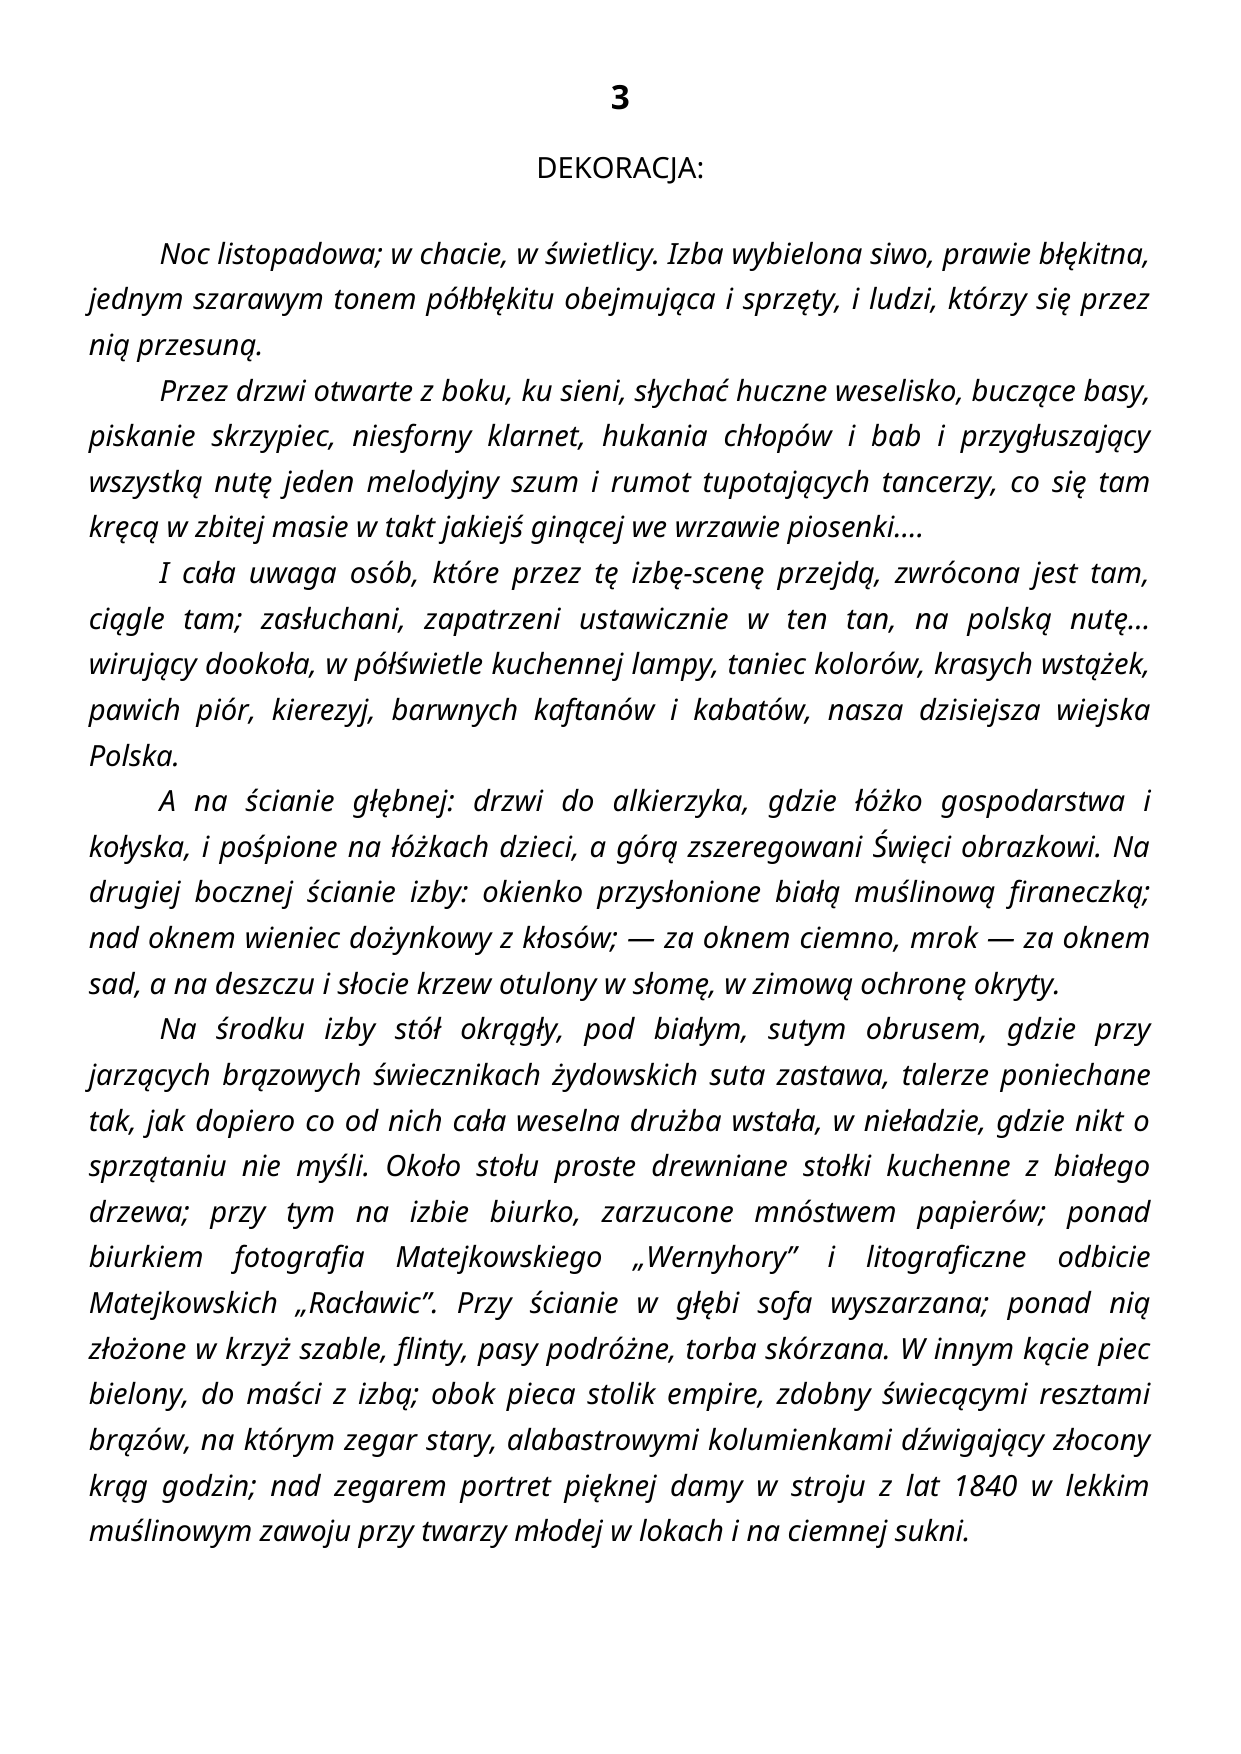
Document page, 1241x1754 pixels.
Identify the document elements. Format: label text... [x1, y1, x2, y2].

text Na środku izby stół okrągły, pod białym, sutym obrusem, gdzie przy jarzących brązowych świecznikach żydowskich suta zastawa, talerze poniechane tak, jak dopiero co od nich cała weselna drużba wstała, w nieładzie, gdzie nikt o sprzątaniu nie myśli. Około stołu proste drewniane stołki kuchenne z białego drzewa; przy tym na izbie biurko, zarzucone mnóstwem papierów; ponad biurkiem fotografia Matejkowskiego „Wernyhory” i litograficzne odbicie Matejkowskich „Racławic”. Przy ścianie w głębi sofa wyszarzana; ponad nią złożone w krzyż szable, flinty, pasy podróżne, torba skórzana. W innym kącie piec bielony, do maści z izbą; obok pieca stolik empire, zdobny świecącymi resztami brązów, na którym zegar stary, alabastrowymi kolumienkami dźwigający złocony krąg godzin; nad zegarem portret pięknej damy w stroju z lat 1840 w lekkim muślinowym zawoju przy twarzy młodej w lokach i na ciemnej sukni. [88, 1008, 1152, 1550]
text Noc listopadowa; w chacie, w świetlicy. Izba wybielona siwo, prawie błękitna, jednym szarawym tonem półbłękitu obejmująca i sprzęty, i ludzi, którzy się przez nią przesuną. [88, 233, 1152, 364]
text Przez drzwi otwarte z boku, ku sieni, słychać huczne weselisko, buczące basy, piskanie skrzypiec, niesforny klarnet, hukania chłopów i bab i przygłuszający wszystką nutę jeden melodyjny szum i rumot tupotających tancerzy, co się tam kręcą w zbitej masie w takt jakiejś ginącej we wrzawie piosenki…. [88, 370, 1152, 546]
text DEKORACJA: [88, 148, 1152, 187]
text A na ścianie głębnej: drzwi do alkierzyka, gdzie łóżko gospodarstwa i kołyska, i pośpione na łóżkach dzieci, a górą zszeregowani Święci obrazkowi. Na drugiej bocznej ścianie izby: okienko przysłonione białą muślinową firaneczką; nad oknem wieniec dożynkowy z kłosów; — za oknem ciemno, mrok — za oknem sad, a na deszczu i słocie krzew otulony w słomę, w zimową ochronę okryty. [88, 780, 1152, 1003]
text I cała uwaga osób, które przez tę izbę-scenę przejdą, zwrócona jest tam, ciągle tam; zasłuchani, zapatrzeni ustawicznie w ten tan, na polską nutę… wirujący dookoła, w półświetle kuchennej lampy, taniec kolorów, krasych wstążek, pawich piór, kierezyj, barwnych kaftanów i kabatów, nasza dzisiejsza wiejska Polska. [88, 552, 1152, 774]
